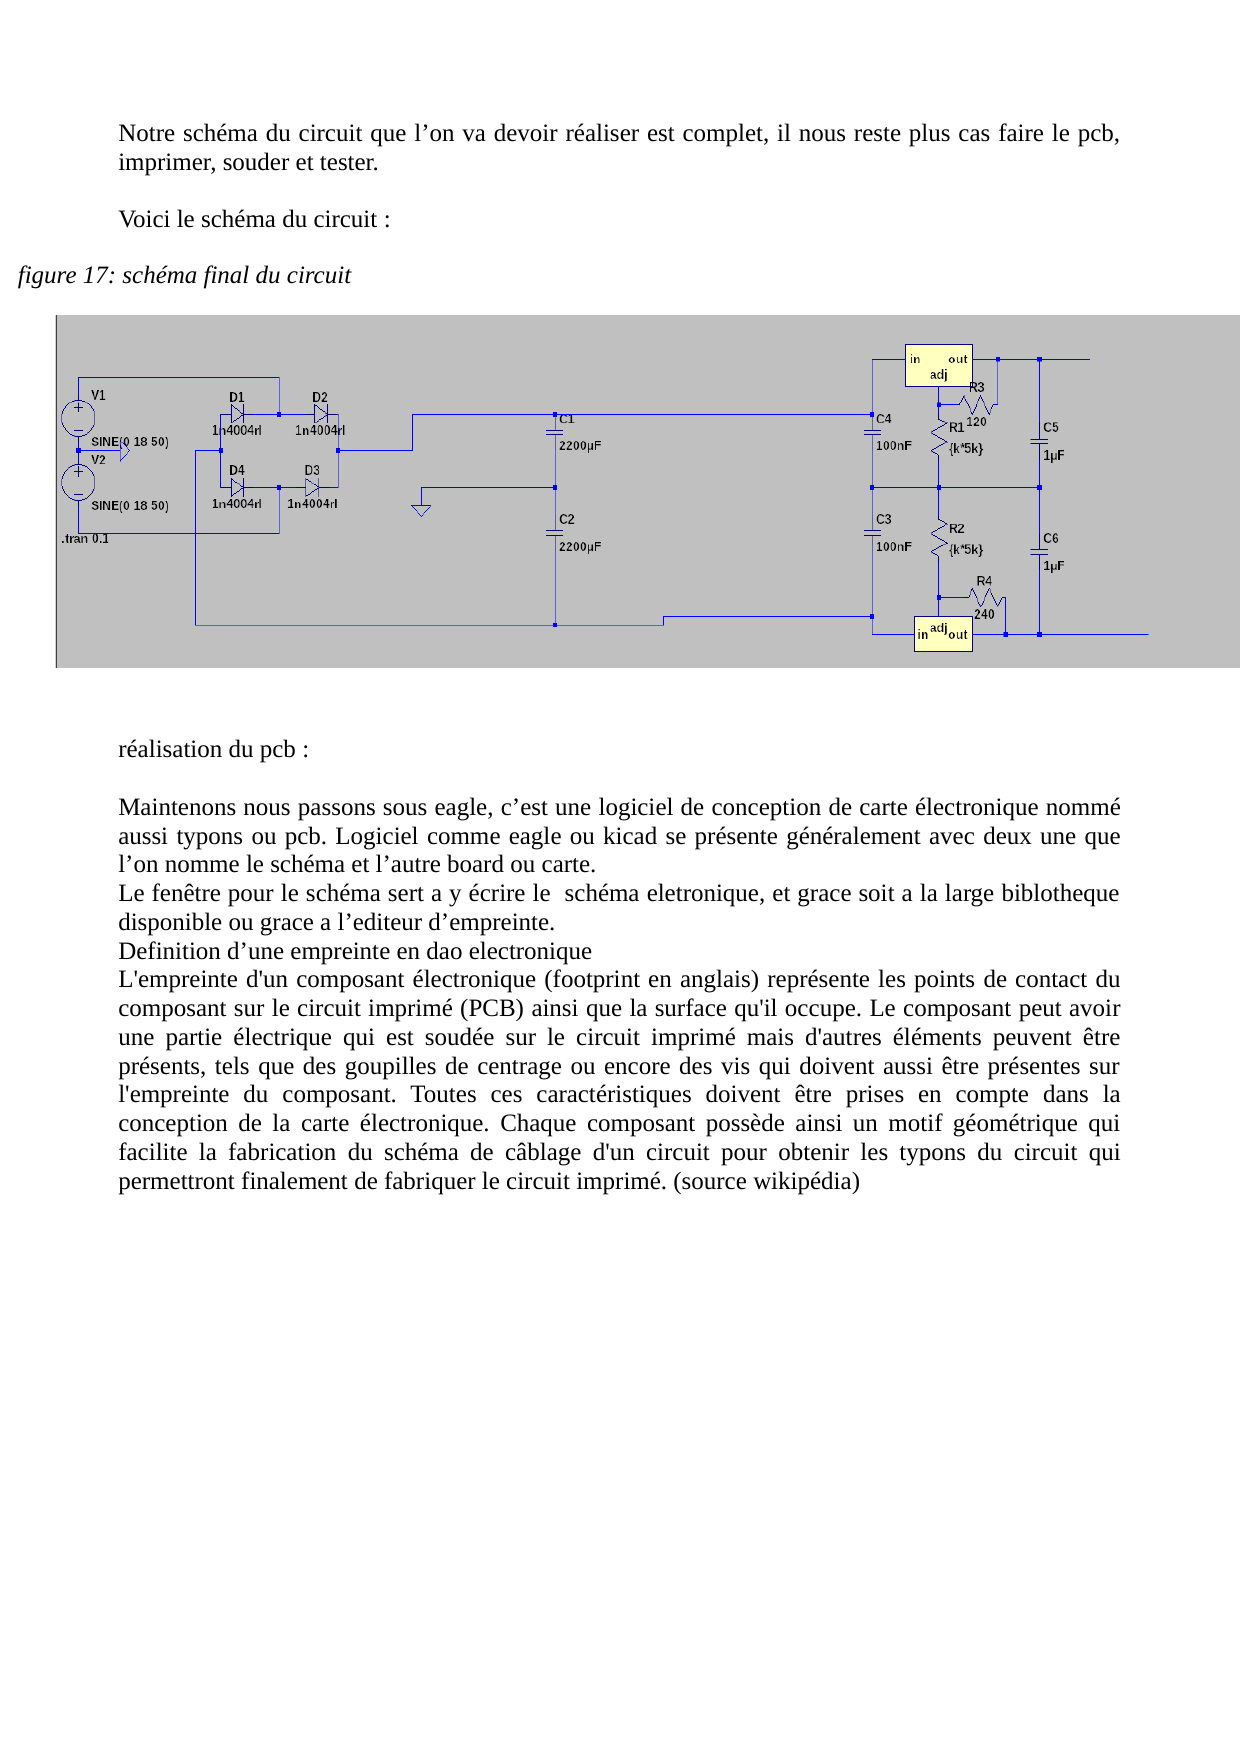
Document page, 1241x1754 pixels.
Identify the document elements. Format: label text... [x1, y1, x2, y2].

text Notre schéma du circuit que l’on va devoir réaliser est complet, il nous reste plus cas faire le pcb, imprimer, souder et tester. [118, 118, 1122, 176]
text Maintenons nous passons sous eagle, c’est une logiciel de conception de carte électronique nommé aussi typons ou pcb. Logiciel comme eagle ou kicad se présente généralement avec deux une que l’on nomme le schéma et l’autre board ou carte. [118, 792, 1122, 878]
text L'empreinte d'un composant électronique (footprint en anglais) représente les points de contact du composant sur le circuit imprimé (PCB) ainsi que la surface qu'il occupe. Le composant peut avoir une partie électrique qui est soudée sur le circuit imprimé mais d'autres éléments peuvent être présents, tels que des goupilles de centrage ou encore des vis qui doivent aussi être présentes sur l'empreinte du composant. Toutes ces caractéristiques doivent être prises en compte dans la conception de la carte électronique. Chaque composant possède ainsi un motif géométrique qui facilite la fabrication du schéma de câblage d'un circuit pour obtenir les typons du circuit qui permettront finalement de fabriquer le circuit imprimé. (source wikipédia) [118, 964, 1122, 1194]
text réalisation du pcb : [118, 734, 1122, 763]
picture [55, 315, 1240, 668]
text figure 17: schéma final du circuit [18, 260, 1240, 288]
text Voici le schéma du circuit : [118, 204, 1122, 233]
text Le fenêtre pour le schéma sert a y écrire le schéma eletronique, et grace soit a la large biblotheque disponible ou grace a l’editeur d’empreinte. [118, 878, 1122, 936]
text Definition d’une empreinte en dao electronique [118, 936, 1122, 964]
